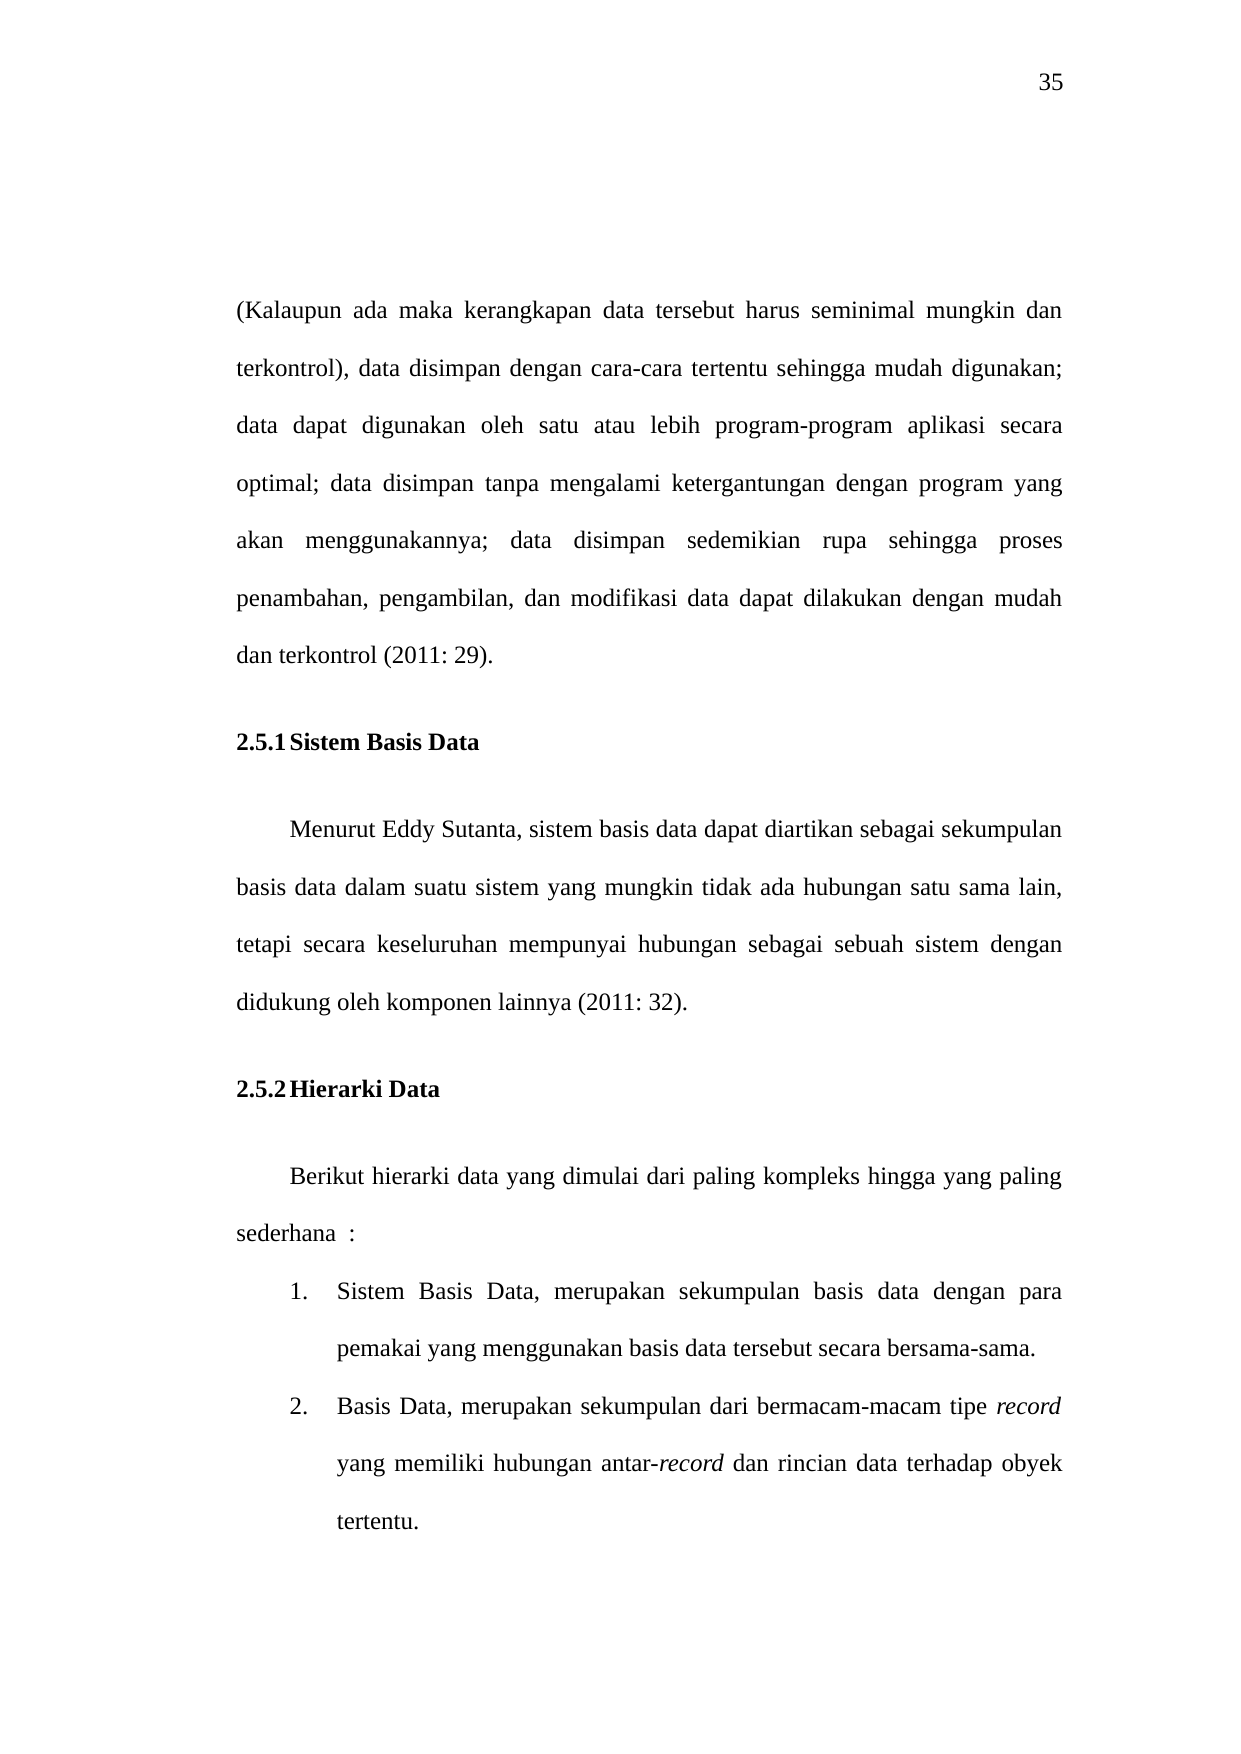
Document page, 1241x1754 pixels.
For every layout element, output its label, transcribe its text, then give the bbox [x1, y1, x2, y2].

text Berikut hierarki data yang dimulai dari paling kompleks hingga yang paling sederhana : [236, 1161, 1063, 1247]
text (Kalaupun ada maka kerangkapan data tersebut harus seminimal mungkin dan terkontrol), data disimpan dengan cara-cara tertentu sehingga mudah digunakan; data dapat digunakan oleh satu atau lebih program-program aplikasi secara optimal; data disimpan tanpa mengalami ketergantungan dengan program yang akan menggunakannya; data disimpan sedemikian rupa sehingga proses penambahan, pengambilan, dan modifikasi data dapat dilakukan dengan mudah dan terkontrol (2011: 29). [236, 295, 1063, 669]
subtitle 2.5.2 Hierarki Data [236, 1074, 1063, 1102]
list Sistem Basis Data, merupakan sekumpulan basis data dengan para pemakai yang menggunakan basis data tersebut secara bersama-sama. [289, 1276, 1063, 1362]
subtitle 2.5.1 Sistem Basis Data [236, 727, 1063, 756]
list Basis Data, merupakan sekumpulan dari bermacam-macam tipe record yang memiliki hubungan antar-record dan rincian data terhadap obyek tertentu. [289, 1391, 1063, 1534]
text Menurut Eddy Sutanta, sistem basis data dapat diartikan sebagai sekumpulan basis data dalam suatu sistem yang mungkin tidak ada hubungan satu sama lain, tetapi secara keseluruhan mempunyai hubungan sebagai sebuah sistem dengan didukung oleh komponen lainnya (2011: 32). [236, 814, 1063, 1016]
